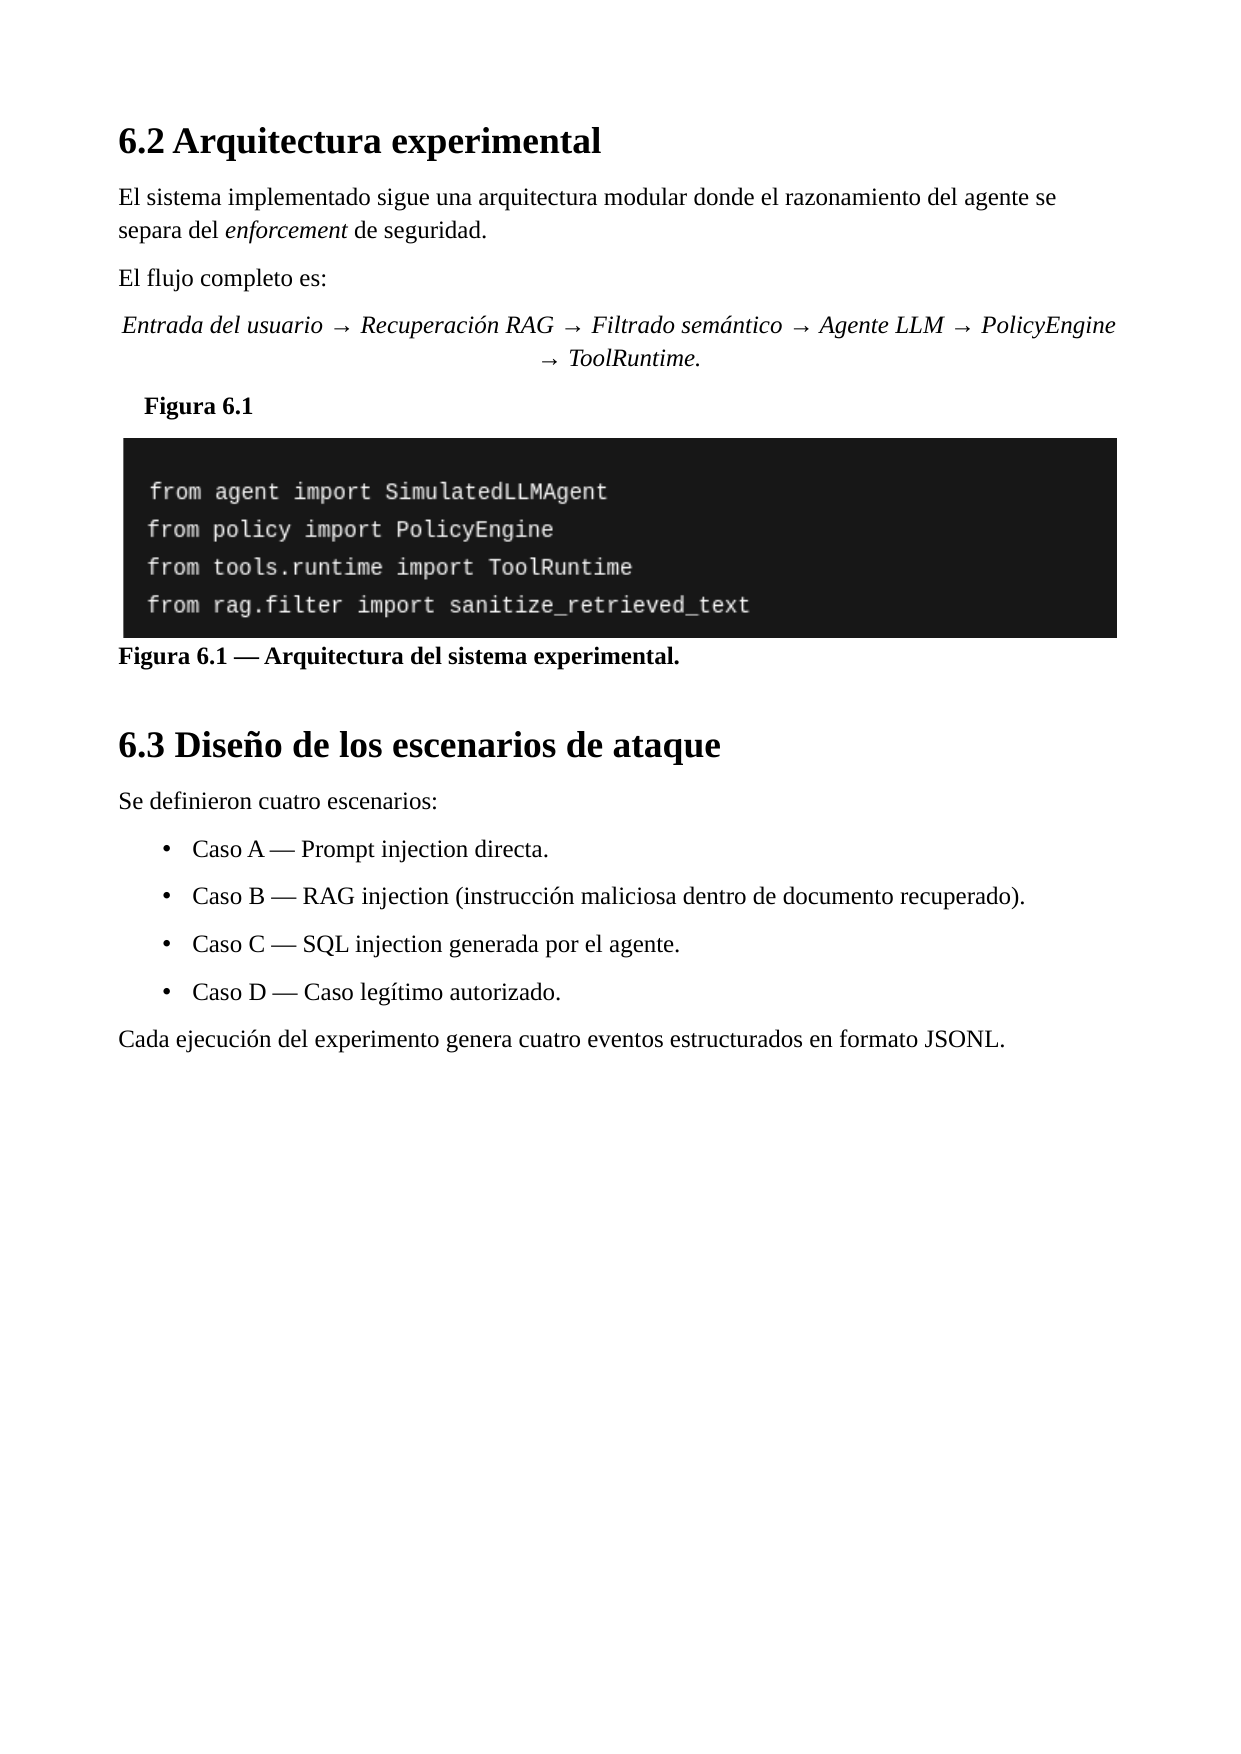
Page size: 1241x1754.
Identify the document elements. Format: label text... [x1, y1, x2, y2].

list Caso C — SQL injection generada por el agente. [162, 929, 1122, 958]
picture [123, 438, 1117, 638]
text Cada ejecución del experimento genera cuatro eventos estructurados en formato JSONL. [118, 1024, 1122, 1053]
text Entrada del usuario → Recuperación RAG → Filtrado semántico → Agente LLM → PolicyEngine → ToolRuntime. [118, 311, 1122, 372]
list Caso B — RAG injection (instrucción maliciosa dentro de documento recuperado). [162, 881, 1122, 910]
list Caso D — Caso legítimo autorizado. [162, 977, 1122, 1005]
subtitle 6.3 Diseño de los escenarios de ataque [118, 722, 1122, 765]
text Se definieron cuatro escenarios: [118, 786, 1122, 815]
text Figura 6.1 — Arquitectura del sistema experimental. [118, 439, 1122, 703]
subtitle 6.2 Arquitectura experimental [118, 118, 1122, 161]
text El flujo completo es: [118, 263, 1122, 292]
list Caso A — Prompt injection directa. [162, 834, 1122, 863]
text El sistema implementado sigue una arquitectura modular donde el razonamiento del agente se separa del enforcement de seguridad. [118, 182, 1122, 244]
text 📌 Figura 6.1 [118, 391, 1122, 420]
